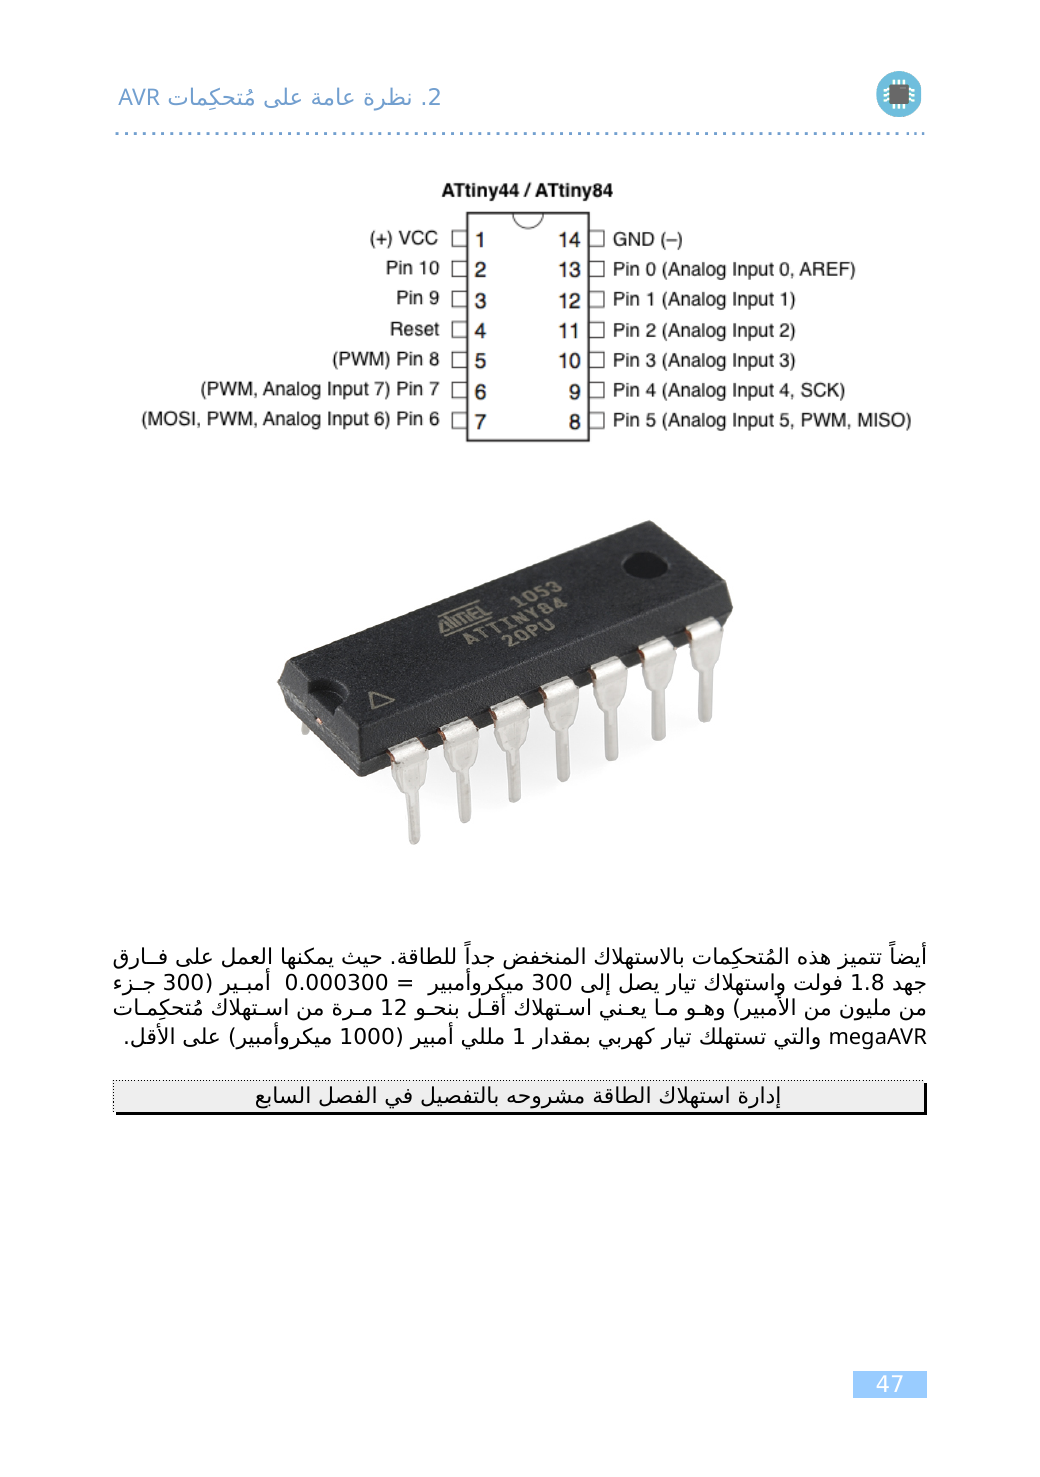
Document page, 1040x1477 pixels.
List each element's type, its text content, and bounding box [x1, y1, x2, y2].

picture [112, 159, 927, 915]
picture [876, 71, 922, 117]
text أيضاً تتميز هذه المُتحكِمات بالاستهلاك المنخفض جداً للطاقة. حيث يمكنها العمل على فارق جهد 1.8 فولت واستهلاك تيار يصل إلى 300 ميكروأمبير = 0.000300 أمبير (300 جزء من مليون من اﻷمبير) وهو ما يعني استهلاك أقل بنحو 12 مرة من استهلاك مُتحكِمات megaAVR والتي تستهلك تيار كهربي بمقدار 1 مللي أمبير (1000 ميكروأمبير) على اﻷقل. [112, 944, 927, 1050]
text إدارة استهلاك الطاقة مشروحه بالتفصيل في الفصل السابع [112, 1080, 924, 1112]
